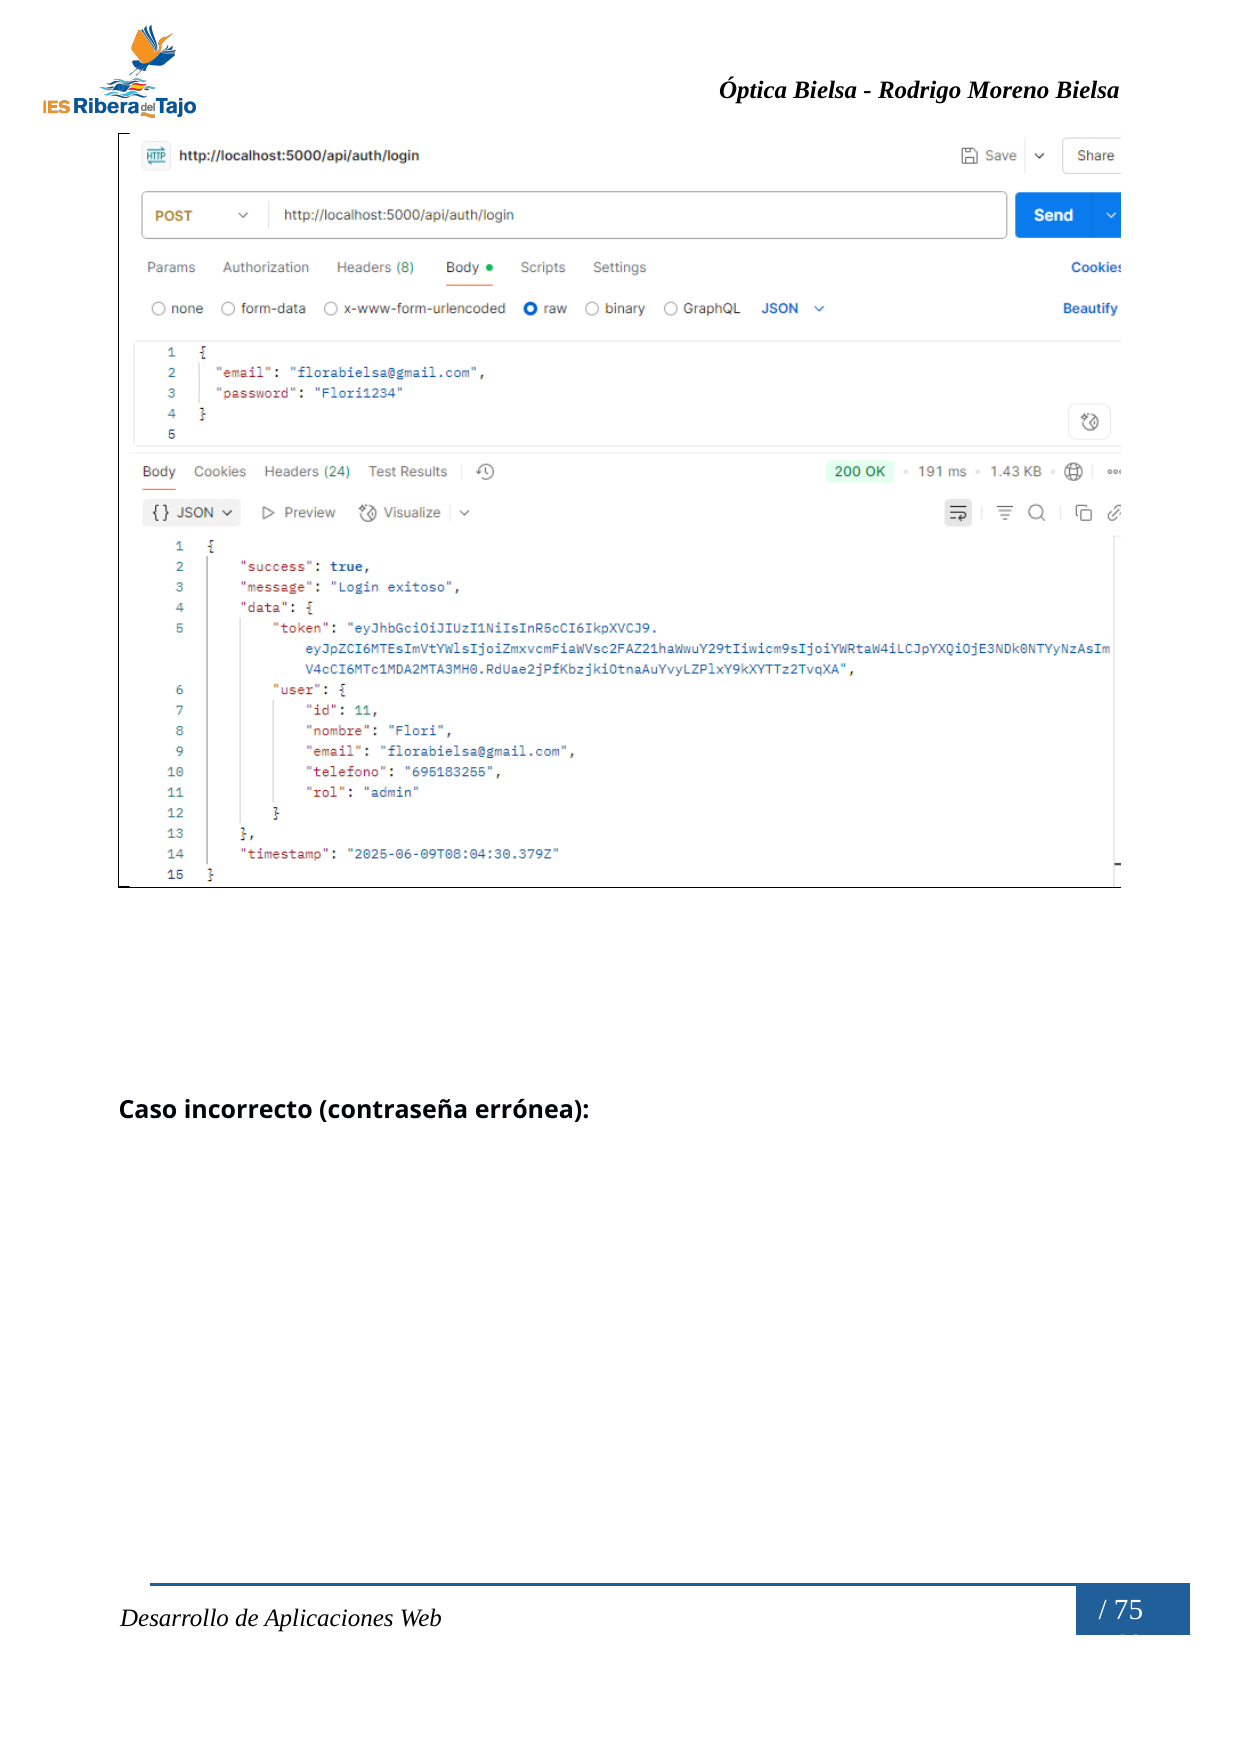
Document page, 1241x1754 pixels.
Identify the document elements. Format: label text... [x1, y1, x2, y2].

table_header [119, 134, 129, 886]
text Caso incorrecto (contraseña errónea): [118, 1092, 1122, 1126]
